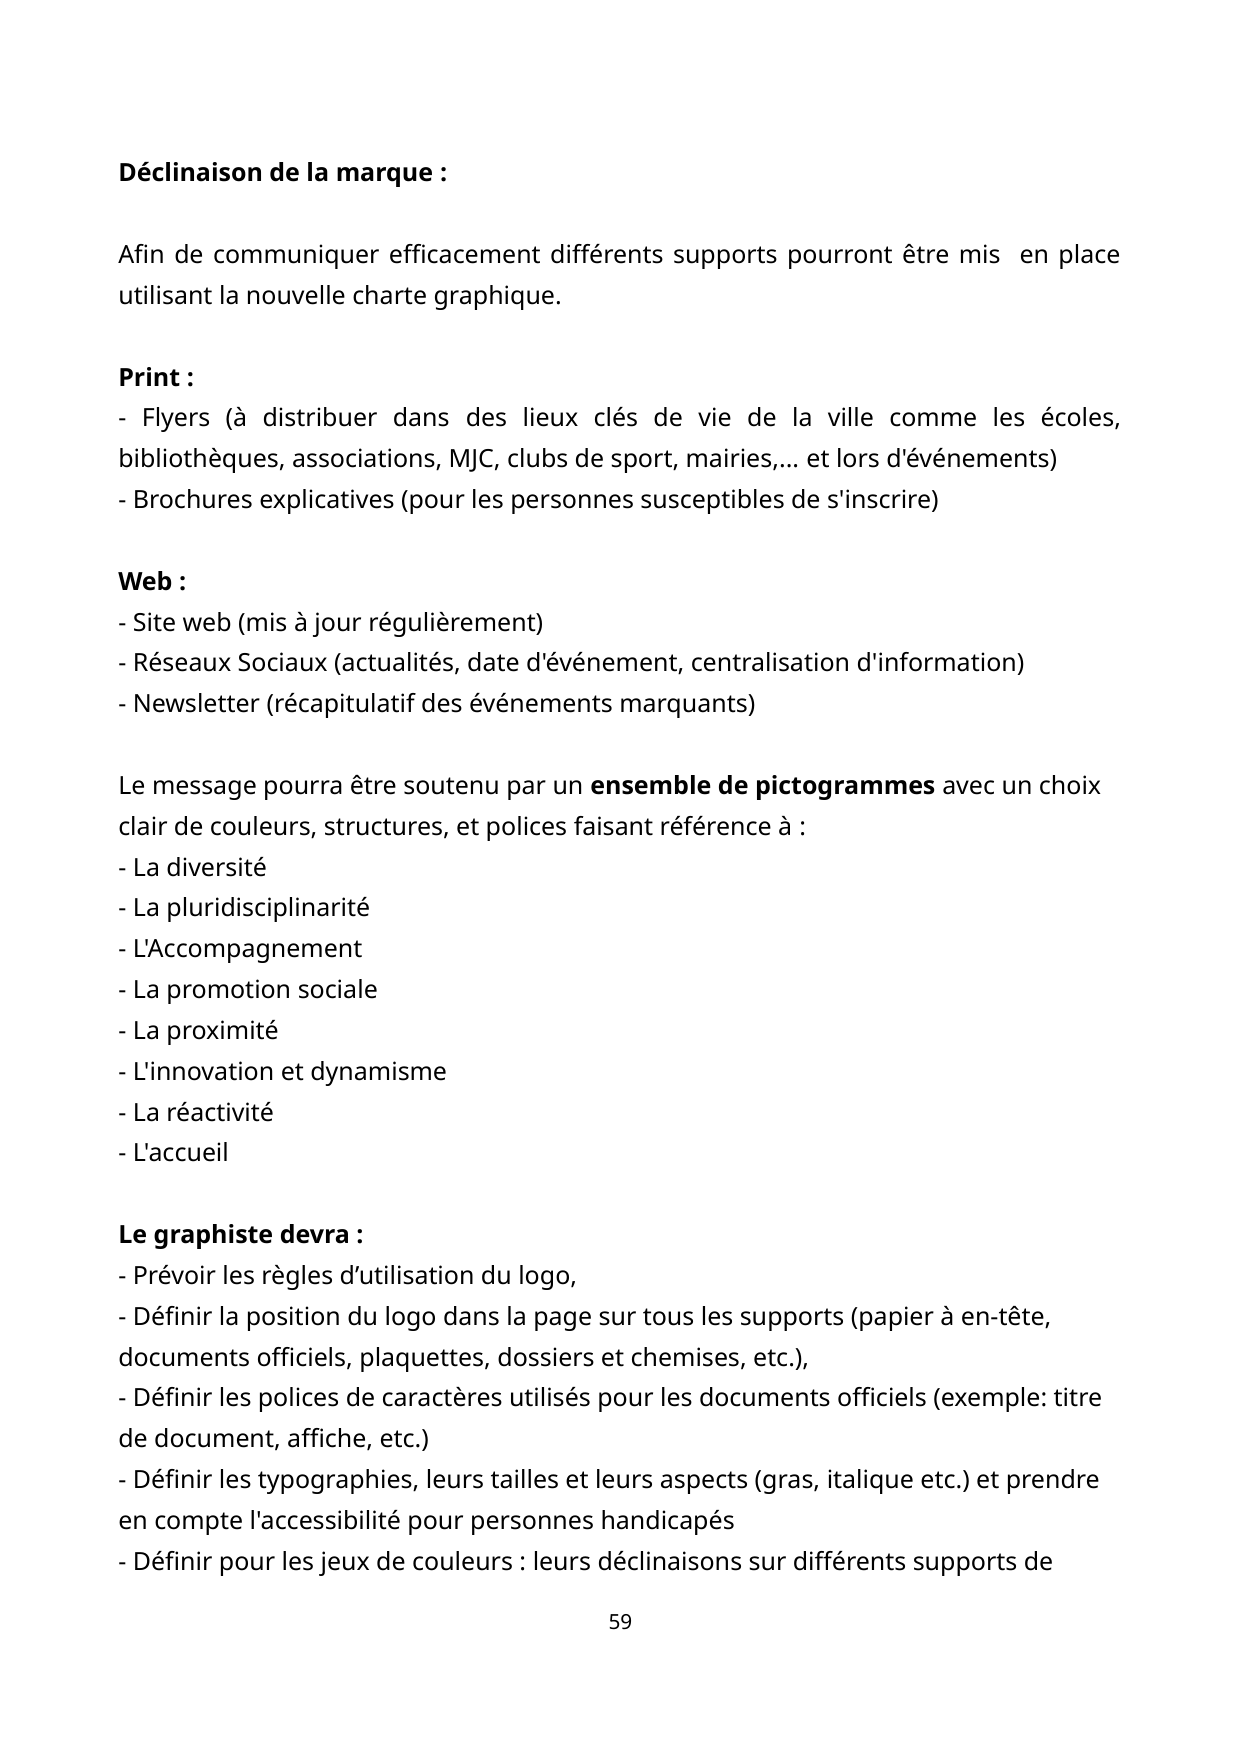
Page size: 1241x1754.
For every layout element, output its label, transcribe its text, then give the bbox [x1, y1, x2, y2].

text Afin de communiquer efficacement différents supports pourront être mis en place utilisant la nouvelle charte graphique. [118, 237, 1122, 312]
text - La proximité [118, 1012, 1122, 1047]
text - La réactivité [118, 1094, 1122, 1128]
text - Définir la position du logo dans la page sur tous les supports (papier à en-tête, documents officiels, plaquettes, dossiers et chemises, etc.), [118, 1298, 1122, 1373]
text - La diversité [118, 849, 1122, 883]
text Le message pourra être soutenu par un ensemble de pictogrammes avec un choix clair de couleurs, structures, et polices faisant référence à : [118, 767, 1122, 842]
text - L'innovation et dynamisme [118, 1053, 1122, 1087]
text - L'accueil [118, 1135, 1122, 1169]
text - Définir pour les jeux de couleurs : leurs déclinaisons sur différents supports de [118, 1543, 1122, 1577]
text - Newsletter (récapitulatif des événements marquants) [118, 686, 1122, 720]
text - Site web (mis à jour régulièrement) [118, 604, 1122, 638]
text - L'Accompagnement [118, 931, 1122, 965]
text - Brochures explicatives (pour les personnes susceptibles de s'inscrire) [118, 482, 1122, 516]
text - Flyers (à distribuer dans des lieux clés de vie de la ville comme les écoles, bibliothèques, associations, MJC, clubs de sport, mairies,... et lors d'événements) [118, 400, 1122, 475]
text - La pluridisciplinarité [118, 890, 1122, 924]
text Print : [118, 359, 1122, 393]
text - Définir les polices de caractères utilisés pour les documents officiels (exemple: titre de document, affiche, etc.) [118, 1380, 1122, 1455]
text Web : [118, 563, 1122, 597]
text Déclinaison de la marque : [118, 155, 1122, 189]
text - La promotion sociale [118, 972, 1122, 1006]
text - Prévoir les règles d’utilisation du logo, [118, 1257, 1122, 1292]
text Le graphiste devra : [118, 1217, 1122, 1251]
text - Réseaux Sociaux (actualités, date d'événement, centralisation d'information) [118, 645, 1122, 679]
text - Définir les typographies, leurs tailles et leurs aspects (gras, italique etc.) et prendre en compte l'accessibilité pour personnes handicapés [118, 1462, 1122, 1537]
